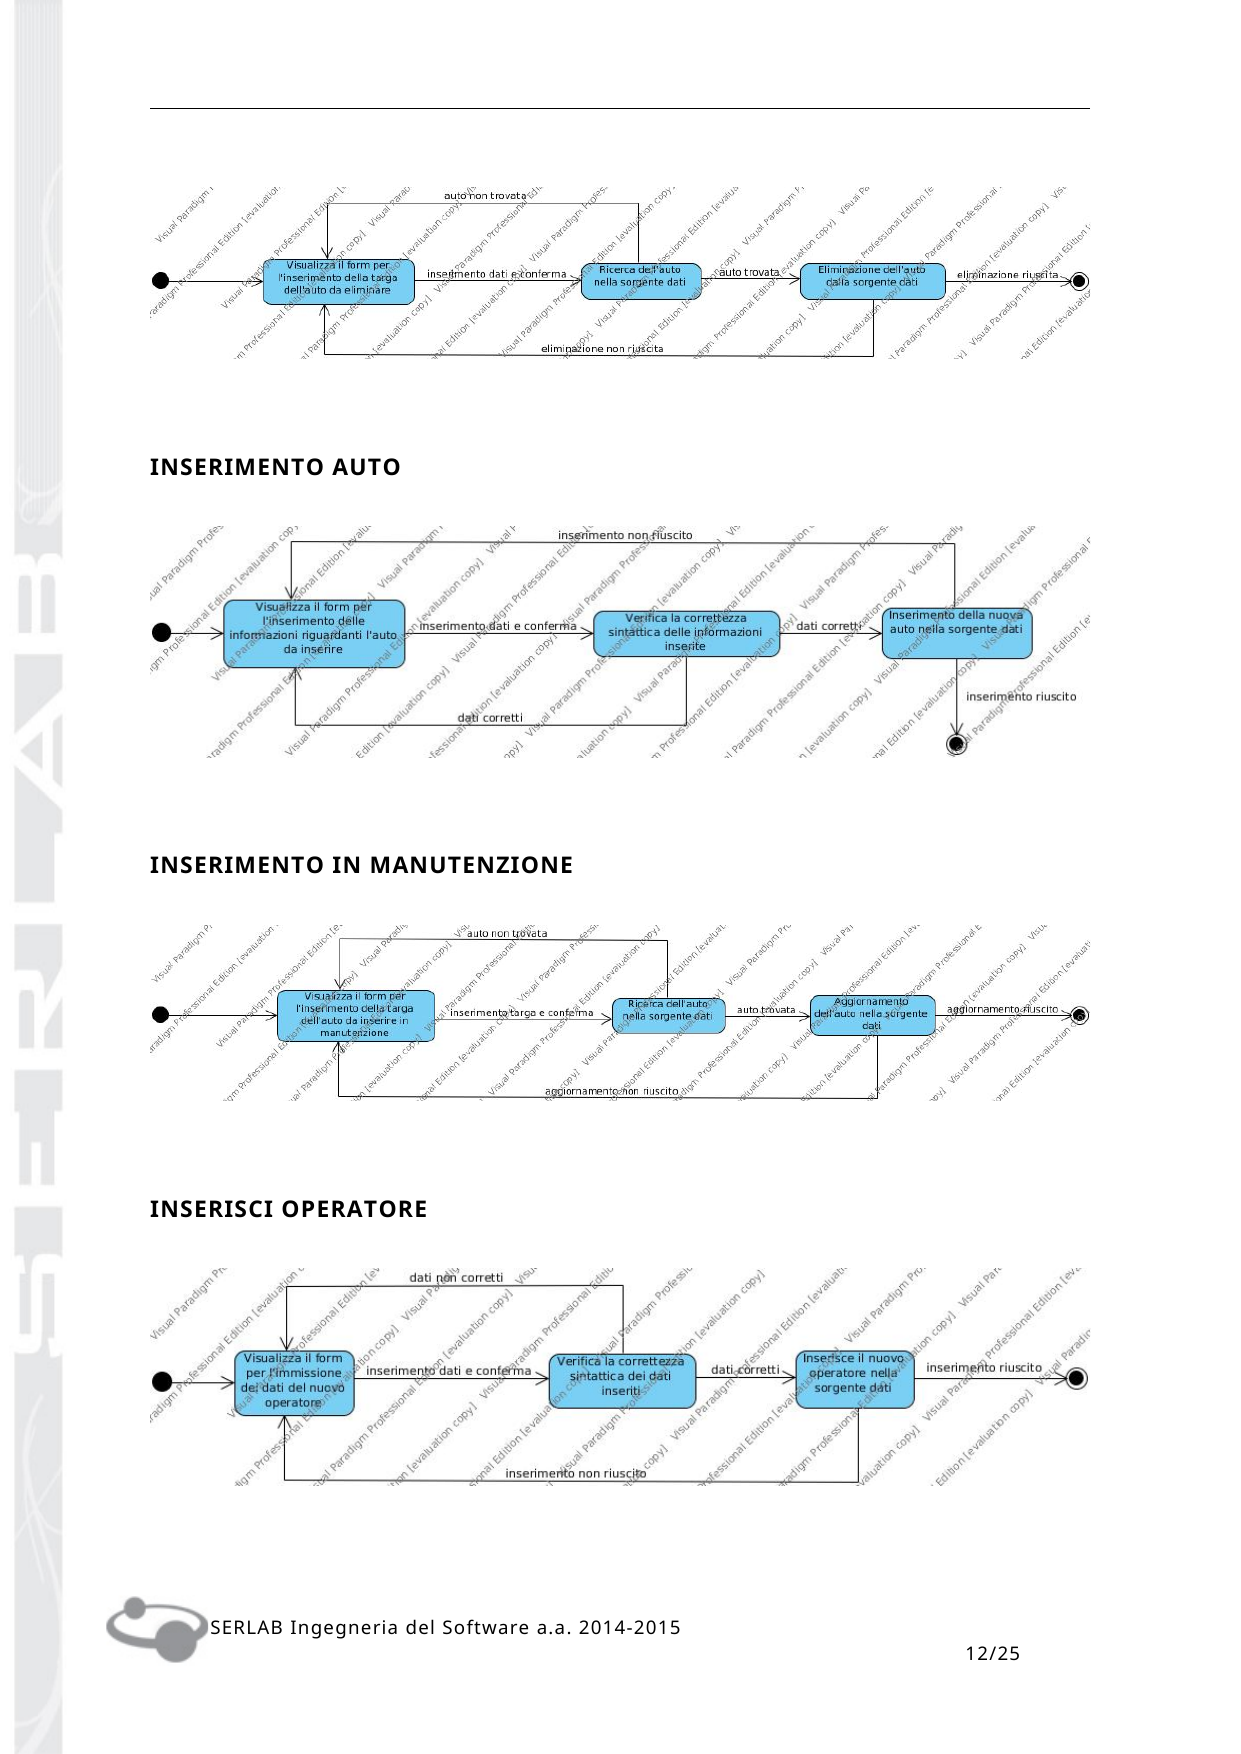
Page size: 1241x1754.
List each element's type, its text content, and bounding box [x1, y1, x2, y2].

picture [150, 925, 1091, 1101]
picture [0, 0, 71, 1754]
text INSERIMENTO AUTO [150, 451, 1090, 482]
picture [150, 526, 1091, 758]
text INSERISCI OPERATORE [150, 1193, 1090, 1224]
text INSERIMENTO IN MANUTENZIONE [150, 849, 1090, 880]
picture [150, 187, 1091, 359]
picture [150, 1268, 1091, 1486]
picture [94, 1595, 209, 1666]
